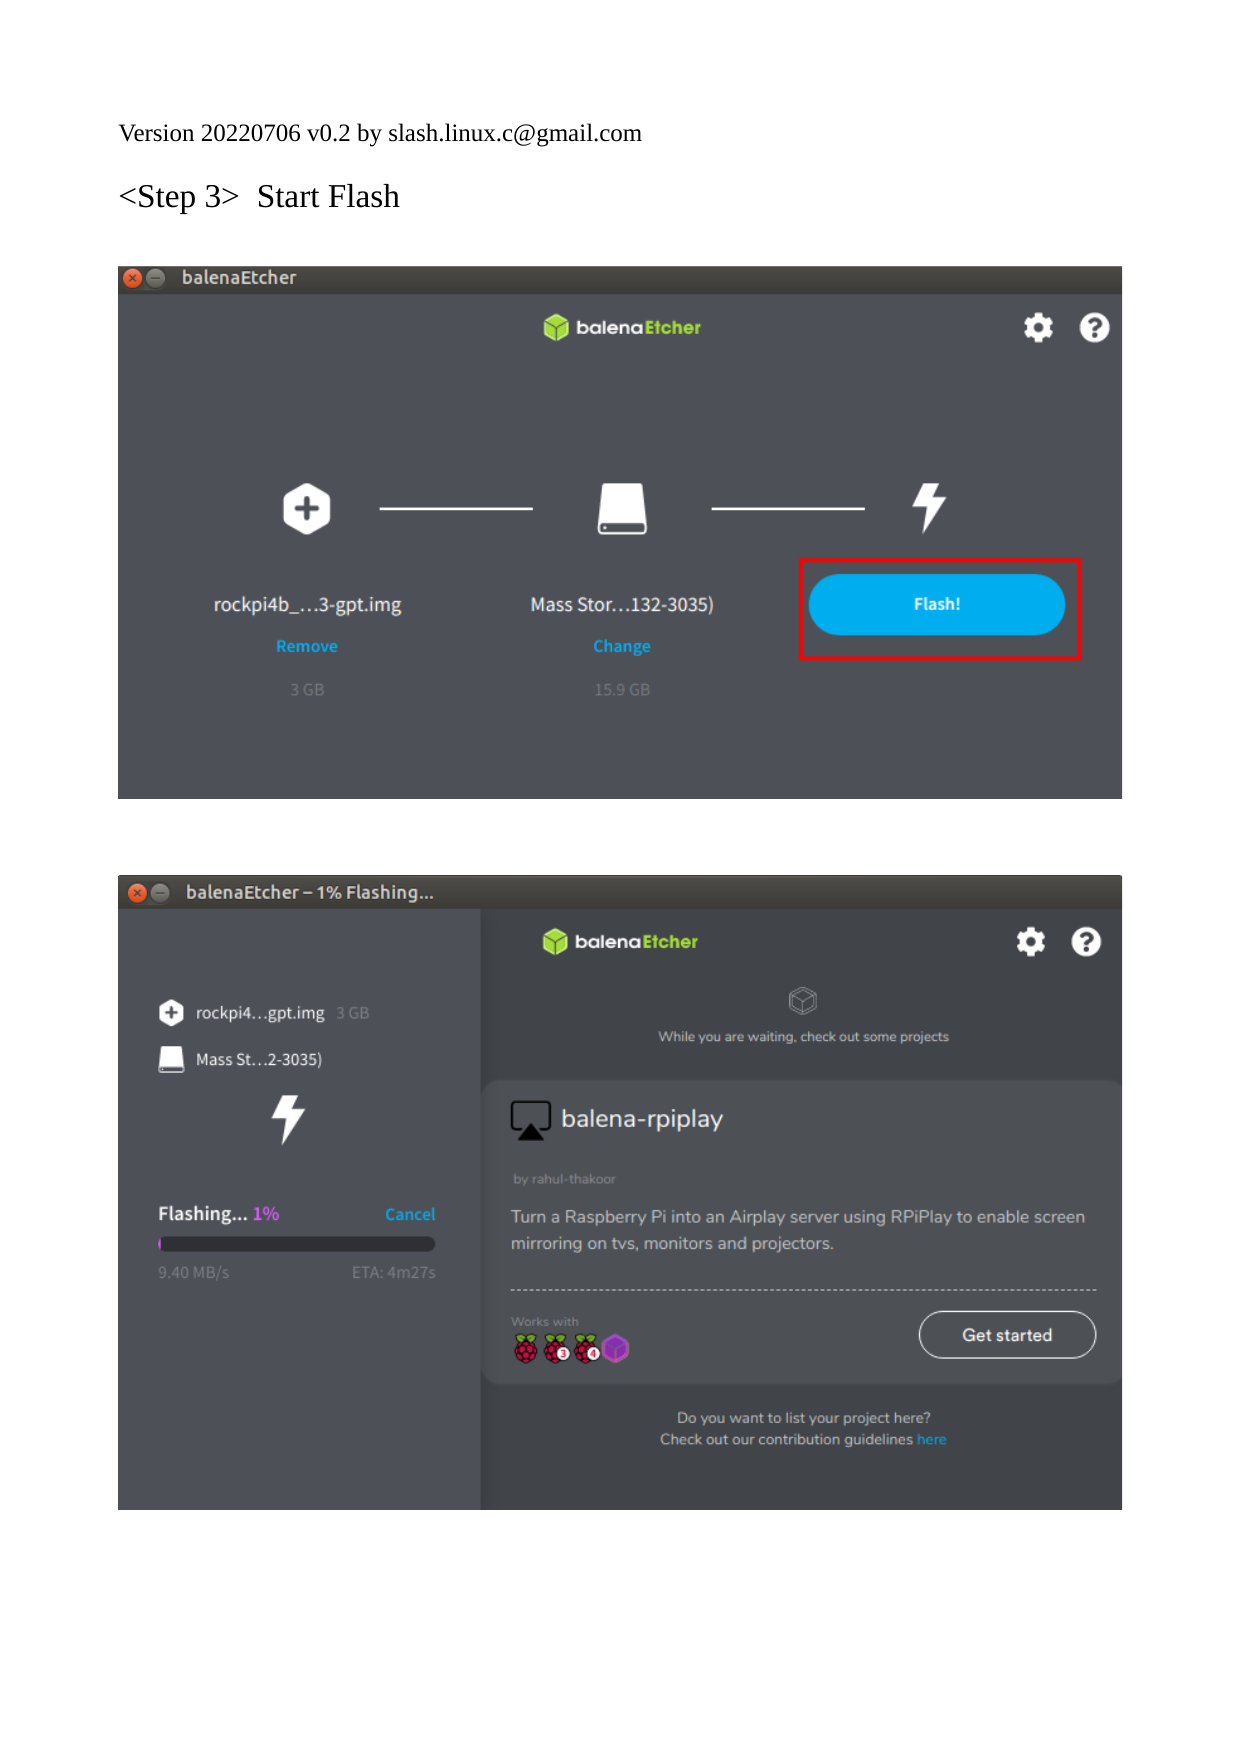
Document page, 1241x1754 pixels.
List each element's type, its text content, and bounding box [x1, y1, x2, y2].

picture [118, 265, 1123, 799]
subtitle <Step 3> Start Flash [118, 176, 1122, 215]
picture [118, 875, 1123, 1510]
